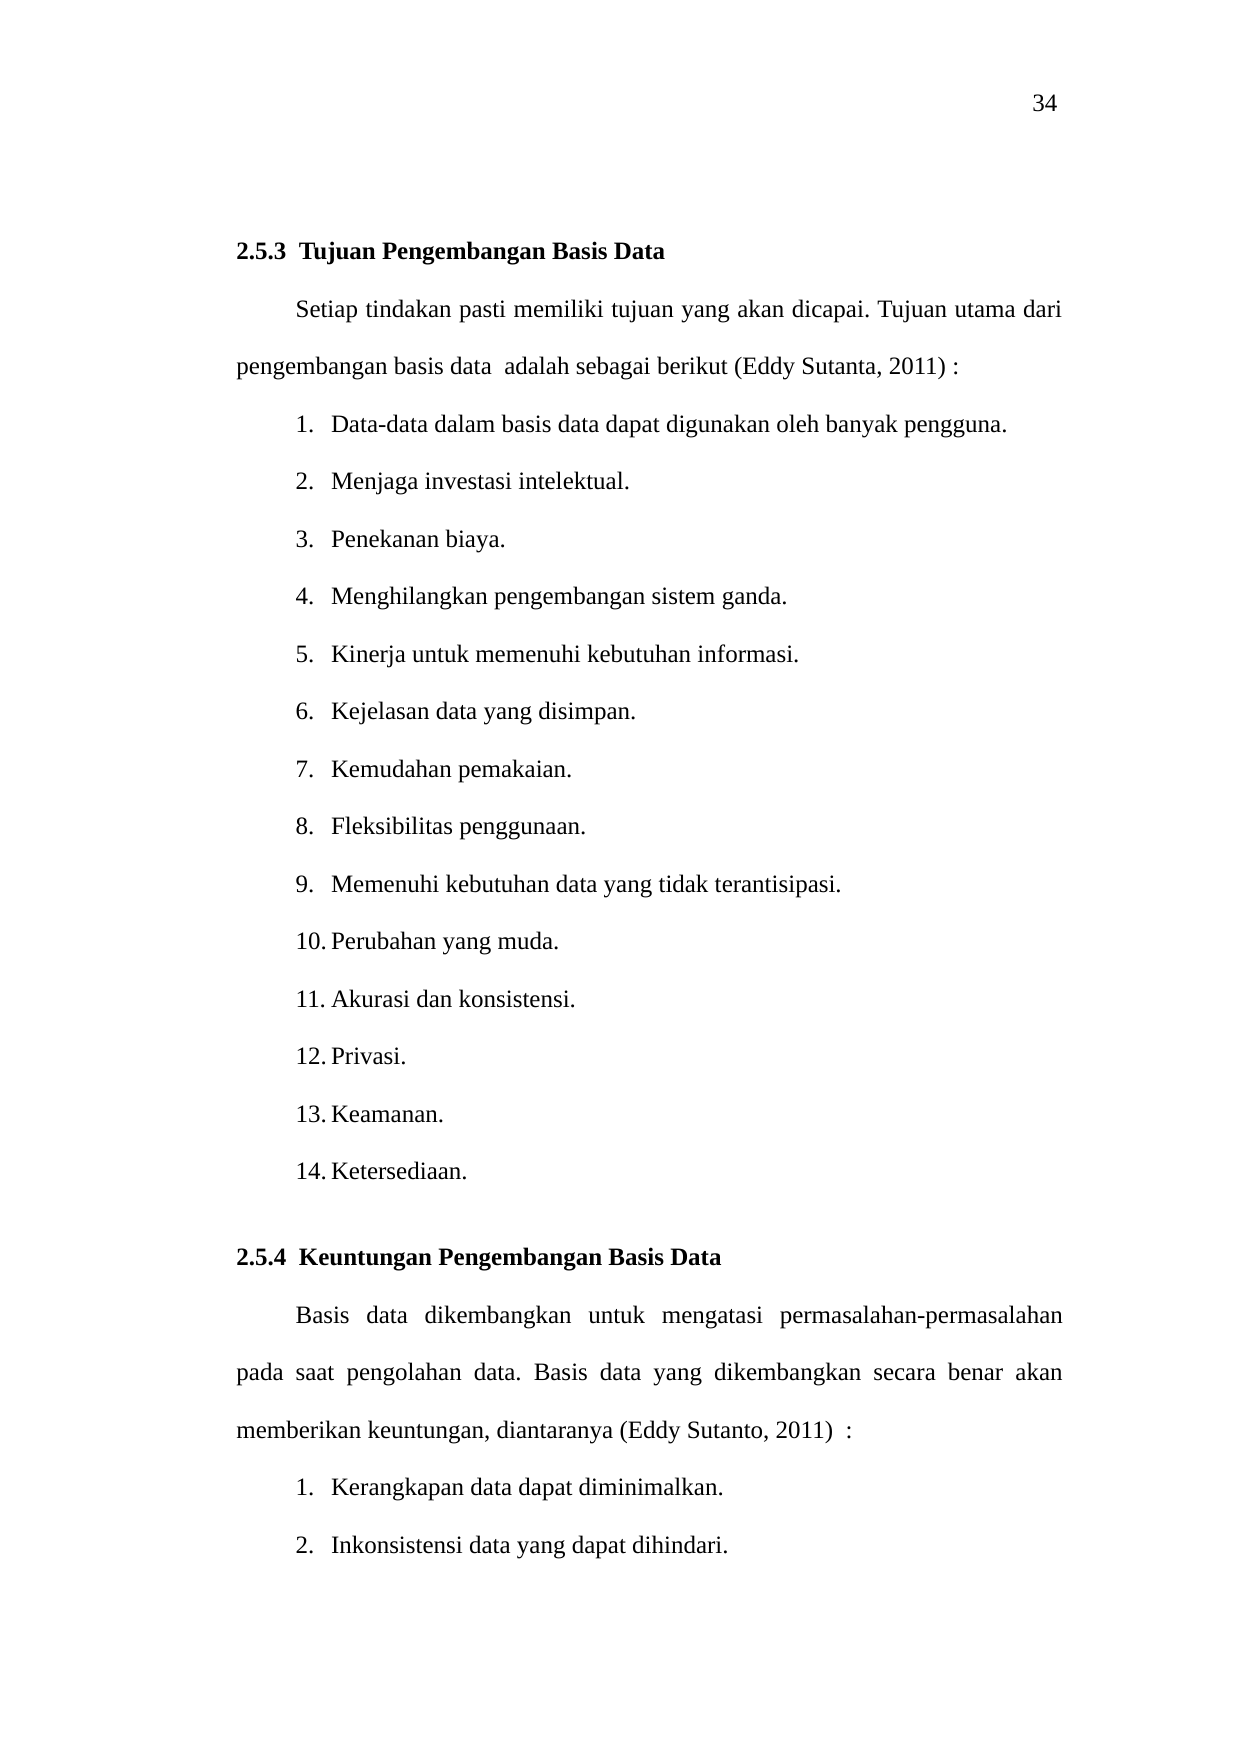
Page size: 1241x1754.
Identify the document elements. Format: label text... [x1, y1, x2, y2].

list Data-data dalam basis data dapat digunakan oleh banyak pengguna. [295, 409, 1063, 437]
text Setiap tindakan pasti memiliki tujuan yang akan dicapai. Tujuan utama dari pengembangan basis data adalah sebagai berikut (Eddy Sutanta, 2011) : [236, 294, 1063, 380]
text Basis data dikembangkan untuk mengatasi permasalahan-permasalahan pada saat pengolahan data. Basis data yang dikembangkan secara benar akan memberikan keuntungan, diantaranya (Eddy Sutanto, 2011) : [236, 1300, 1063, 1444]
list Penekanan biaya. [295, 524, 1063, 552]
list Keamanan. [295, 1099, 1063, 1127]
list Ketersediaan. [295, 1156, 1063, 1185]
list Inkonsistensi data yang dapat dihindari. [295, 1530, 1063, 1559]
subtitle Keuntungan Pengembangan Basis Data [236, 1242, 1063, 1271]
list Privasi. [295, 1041, 1063, 1070]
subtitle Tujuan Pengembangan Basis Data [236, 236, 1063, 265]
list Memenuhi kebutuhan data yang tidak terantisipasi. [295, 869, 1063, 897]
list Akurasi dan konsistensi. [295, 984, 1063, 1012]
list Kinerja untuk memenuhi kebutuhan informasi. [295, 639, 1063, 667]
list Kerangkapan data dapat diminimalkan. [295, 1472, 1063, 1501]
list Kejelasan data yang disimpan. [295, 696, 1063, 725]
list Kemudahan pemakaian. [295, 754, 1063, 782]
list Menghilangkan pengembangan sistem ganda. [295, 581, 1063, 610]
list Perubahan yang muda. [295, 926, 1063, 955]
list Fleksibilitas penggunaan. [295, 811, 1063, 840]
list Menjaga investasi intelektual. [295, 466, 1063, 495]
